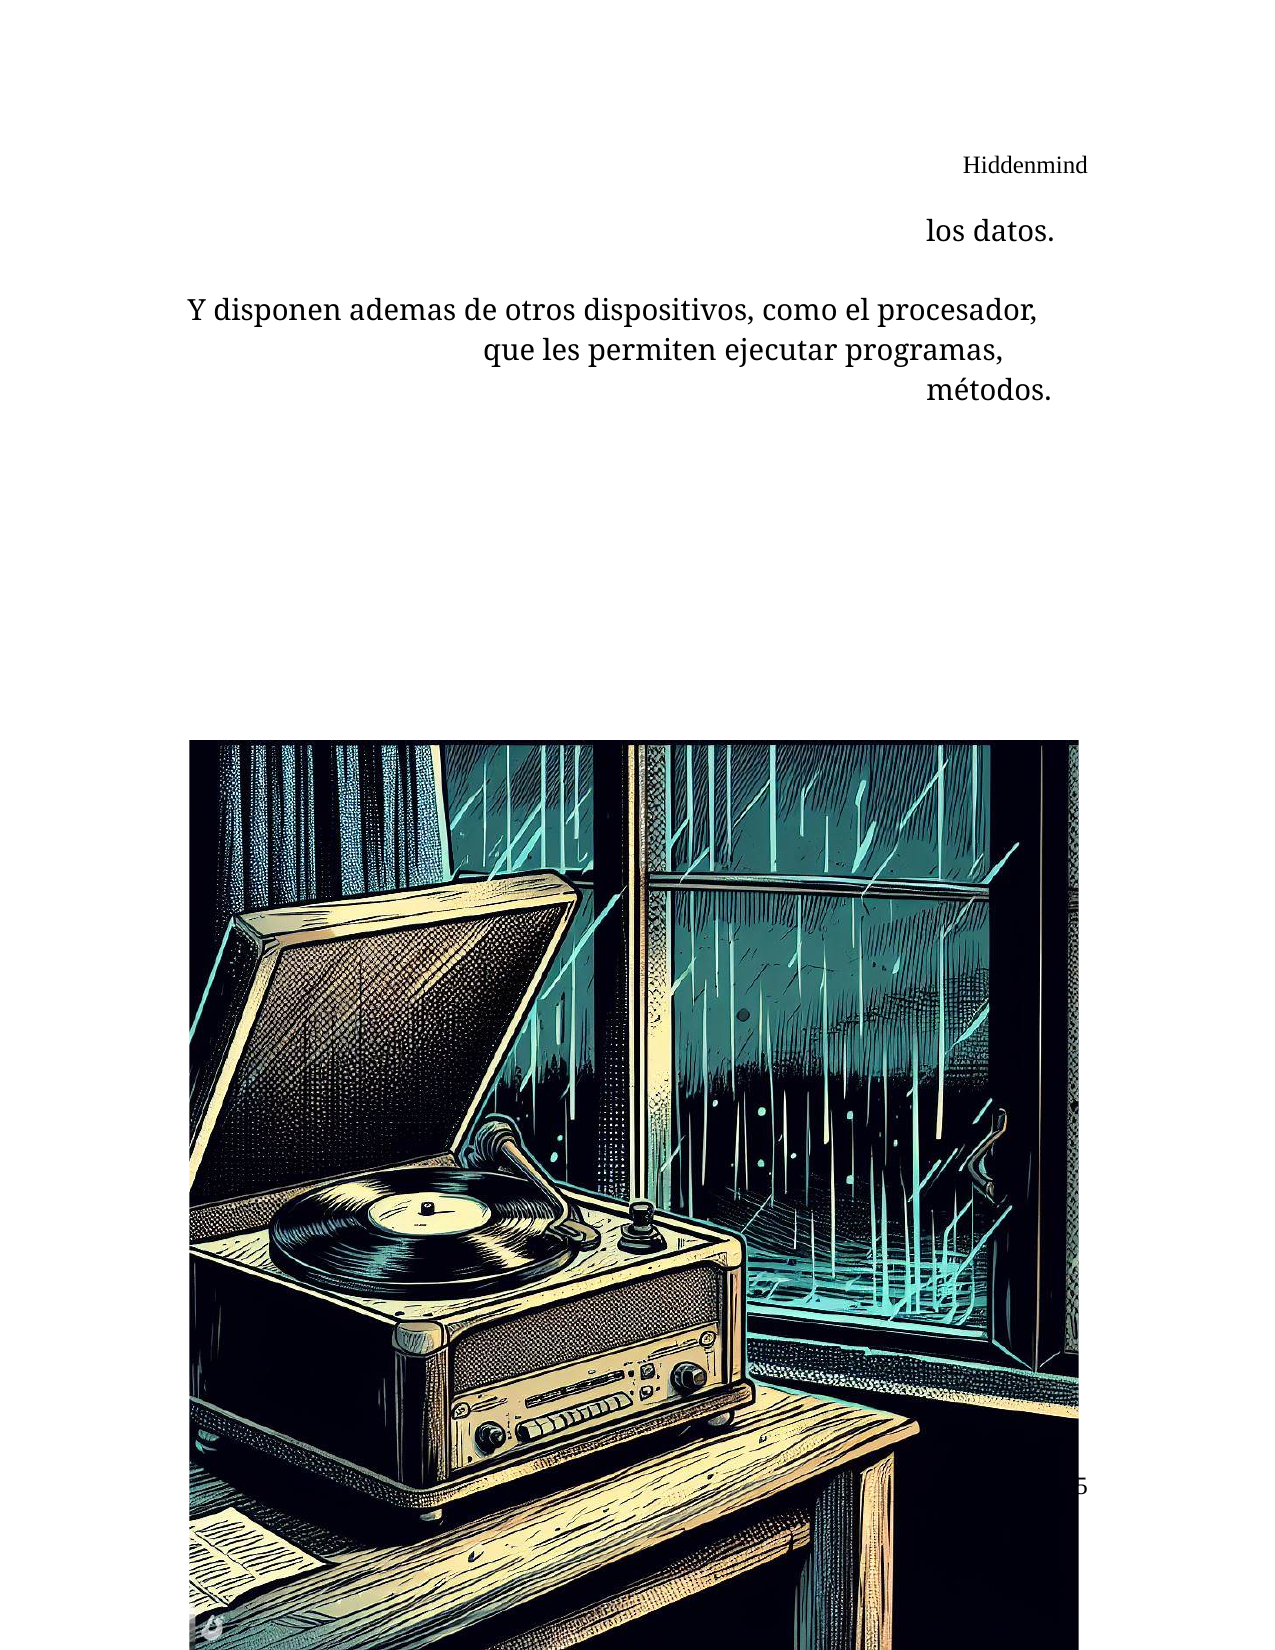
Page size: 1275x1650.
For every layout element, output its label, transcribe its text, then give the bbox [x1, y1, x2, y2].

picture [189, 740, 1079, 1650]
text métodos. [187, 369, 1087, 408]
text los datos. [187, 210, 1087, 250]
text Y disponen ademas de otros dispositivos, como el procesador, [187, 289, 1087, 329]
text que les permiten ejecutar programas, [187, 329, 1087, 369]
